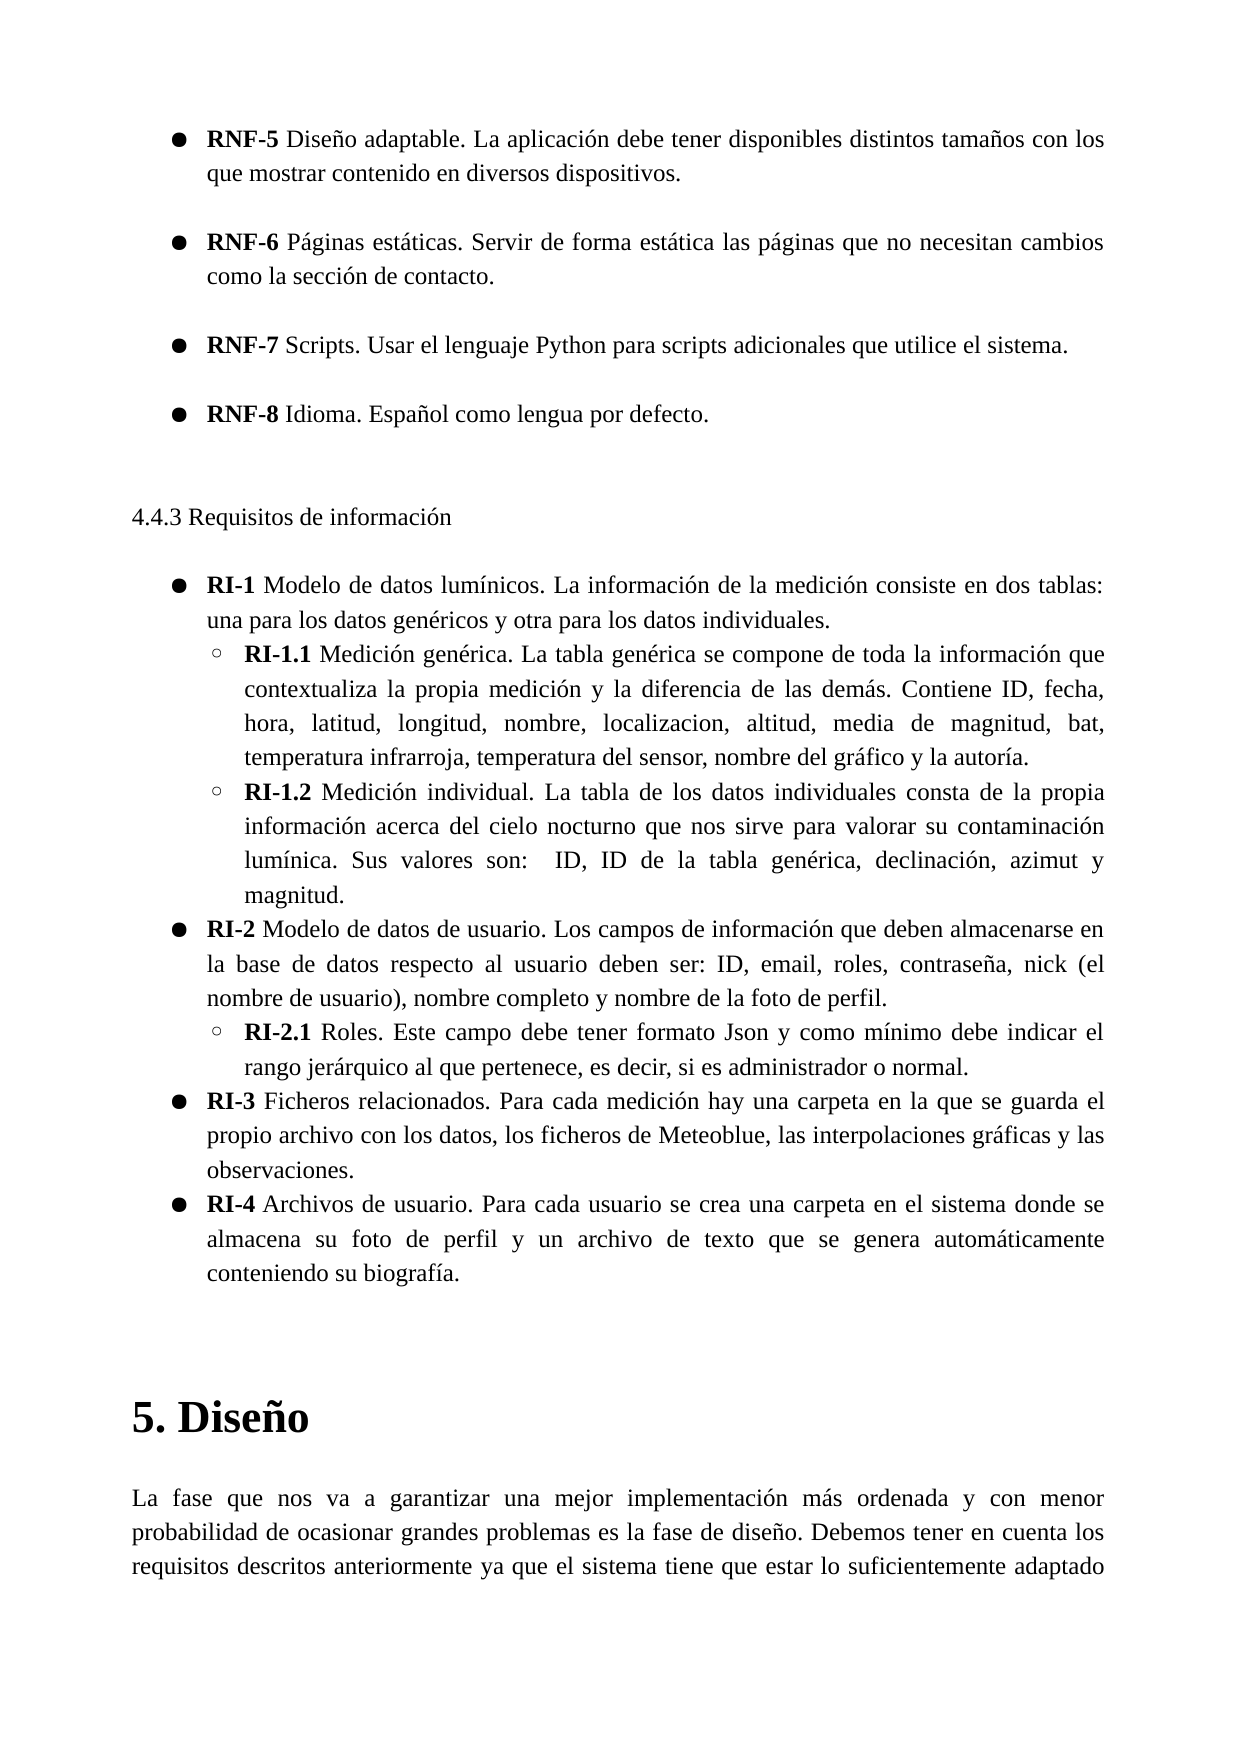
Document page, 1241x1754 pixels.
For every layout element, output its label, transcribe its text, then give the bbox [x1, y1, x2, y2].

text 4.4.3 Requisitos de información [132, 496, 1106, 531]
list RNF-6 Páginas estáticas. Servir de forma estática las páginas que no necesitan cambios como la sección de contacto. [169, 221, 1106, 290]
list RI-3 Ficheros relacionados. Para cada medición hay una carpeta en la que se guarda el propio archivo con los datos, los ficheros de Meteoblue, las interpolaciones gráficas y las observaciones. [169, 1081, 1106, 1184]
list RI-2.1 Roles. Este campo debe tener formato Json y como mínimo debe indicar el rango jerárquico al que pertenece, es decir, si es administrador o normal. [207, 1012, 1106, 1081]
list RI-1.1 Medición genérica. La tabla genérica se compone de toda la información que contextualiza la propia medición y la diferencia de las demás. Contiene ID, fecha, hora, latitud, longitud, nombre, localizacion, altitud, media de magnitud, bat, temperatura infrarroja, temperatura del sensor, nombre del gráfico y la autoría. [207, 634, 1106, 771]
list RI-1 Modelo de datos lumínicos. La información de la medición consiste en dos tablas: una para los datos genéricos y otra para los datos individuales. [169, 565, 1106, 634]
list RNF-8 Idioma. Español como lengua por defecto. [169, 393, 1106, 427]
list RI-4 Archivos de usuario. Para cada usuario se crea una carpeta en el sistema donde se almacena su foto de perfil y un archivo de texto que se genera automáticamente conteniendo su biografía. [169, 1184, 1106, 1287]
list RI-1.2 Medición individual. La tabla de los datos individuales consta de la propia información acerca del cielo nocturno que nos sirve para valorar su contaminación lumínica. Sus valores son: ID, ID de la tabla genérica, declinación, azimut y magnitud. [207, 771, 1106, 909]
text La fase que nos va a garantizar una mejor implementación más ordenada y con menor probabilidad de ocasionar grandes problemas es la fase de diseño. Debemos tener en cuenta los requisitos descritos anteriormente ya que el sistema tiene que estar lo suficientemente adaptado [132, 1477, 1106, 1580]
list RNF-5 Diseño adaptable. La aplicación debe tener disponibles distintos tamaños con los que mostrar contenido en diversos dispositivos. [169, 118, 1106, 187]
list RI-2 Modelo de datos de usuario. Los campos de información que deben almacenarse en la base de datos respecto al usuario deben ser: ID, email, roles, contraseña, nick (el nombre de usuario), nombre completo y nombre de la foto de perfil. [169, 909, 1106, 1012]
text 5. Diseño [132, 1390, 1106, 1443]
list RNF-7 Scripts. Usar el lenguaje Python para scripts adicionales que utilice el sistema. [169, 324, 1106, 359]
